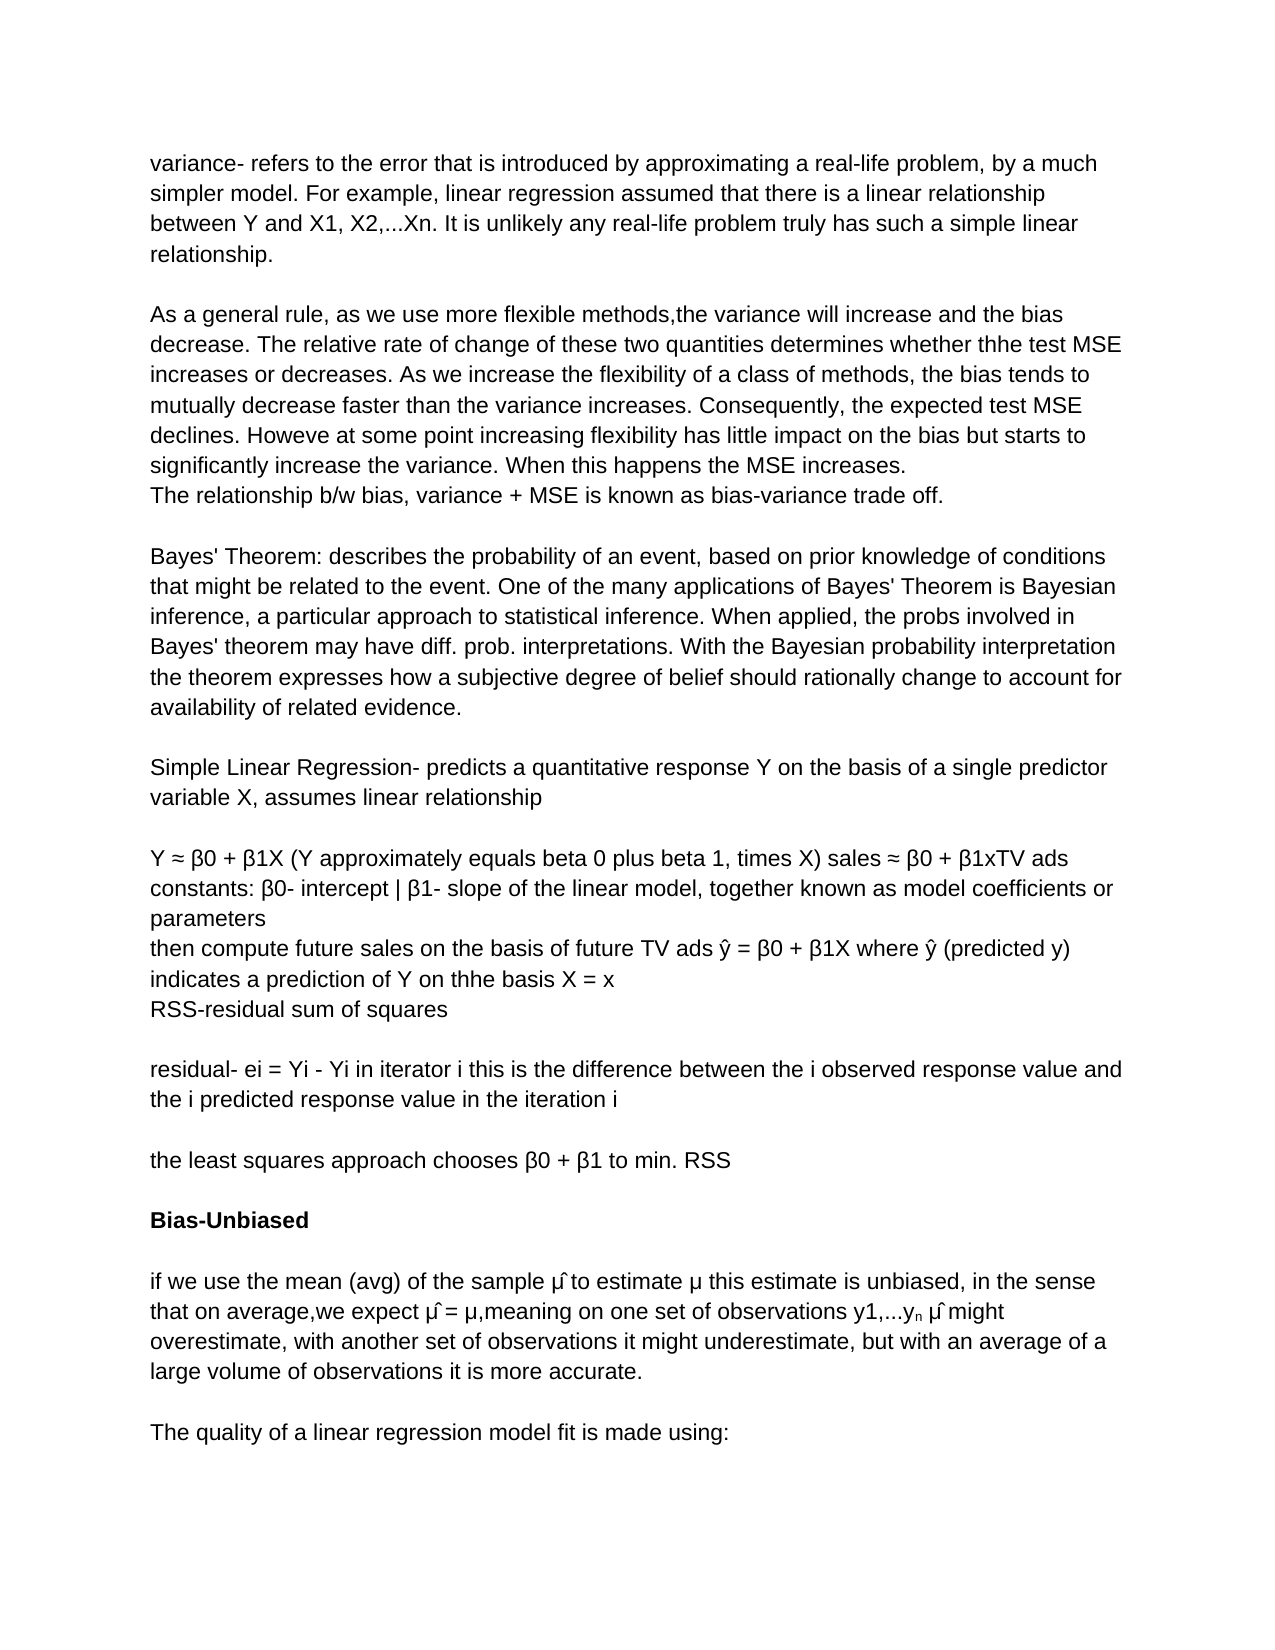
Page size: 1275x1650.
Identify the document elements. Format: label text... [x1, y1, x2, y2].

text variance- refers to the error that is introduced by approximating a real-life problem, by a much simpler model. For example, linear regression assumed that there is a linear relationship between Y and X1, X2,...Xn. It is unlikely any real-life problem truly has such a simple linear relationship. [150, 150, 1125, 297]
text As a general rule, as we use more flexible methods,the variance will increase and the bias decrease. The relative rate of change of these two quantities determines whether thhe test MSE increases or decreases. As we increase the flexibility of a class of methods, the bias tends to mutually decrease faster than the variance increases. Consequently, the expected test MSE declines. Howeve at some point increasing flexibility has little impact on the bias but starts to significantly increase the variance. When this happens the MSE increases. The relationship b/w bias, variance + MSE is known as bias-variance trade off. Bayes' Theorem: describes the probability of an event, based on prior knowledge of conditions that might be related to the event. One of the many applications of Bayes' Theorem is Bayesian inference, a particular approach to statistical inference. When applied, the probs involved in Bayes' theorem may have diff. prob. interpretations. With the Bayesian probability interpretation the theorem expresses how a subjective degree of belief should rationally change to account for availability of related evidence. [150, 301, 1125, 750]
text Simple Linear Regression- predicts a quantitative response Y on the basis of a single predictor variable X, assumes linear relationship Y ≈ β0 + β1X (Y approximately equals beta 0 plus beta 1, times X) sales ≈ β0 + β1xTV ads constants: β0- intercept | β1- slope of the linear model, together known as model coefficients or parameters then compute future sales on the basis of future TV ads ŷ = β0 + β1X where ŷ (predicted y) indicates a prediction of Y on thhe basis X = x RSS-residual sum of squares residual- ei = Yi - Yi in iterator i this is the difference between the i observed response value and the i predicted response value in the iteration i the least squares approach chooses β0 + β1 to min. RSS Bias-Unbiased if we use the mean (avg) of the sample μ̂ to estimate μ this estimate is unbiased, in the sense that on average,we expect μ̂ = μ,meaning on one set of observations y1,...yn μ̂ might overestimate, with another set of observations it might underestimate, but with an average of a large volume of observations it is more accurate. The quality of a linear regression model fit is made using: [150, 754, 1125, 1475]
